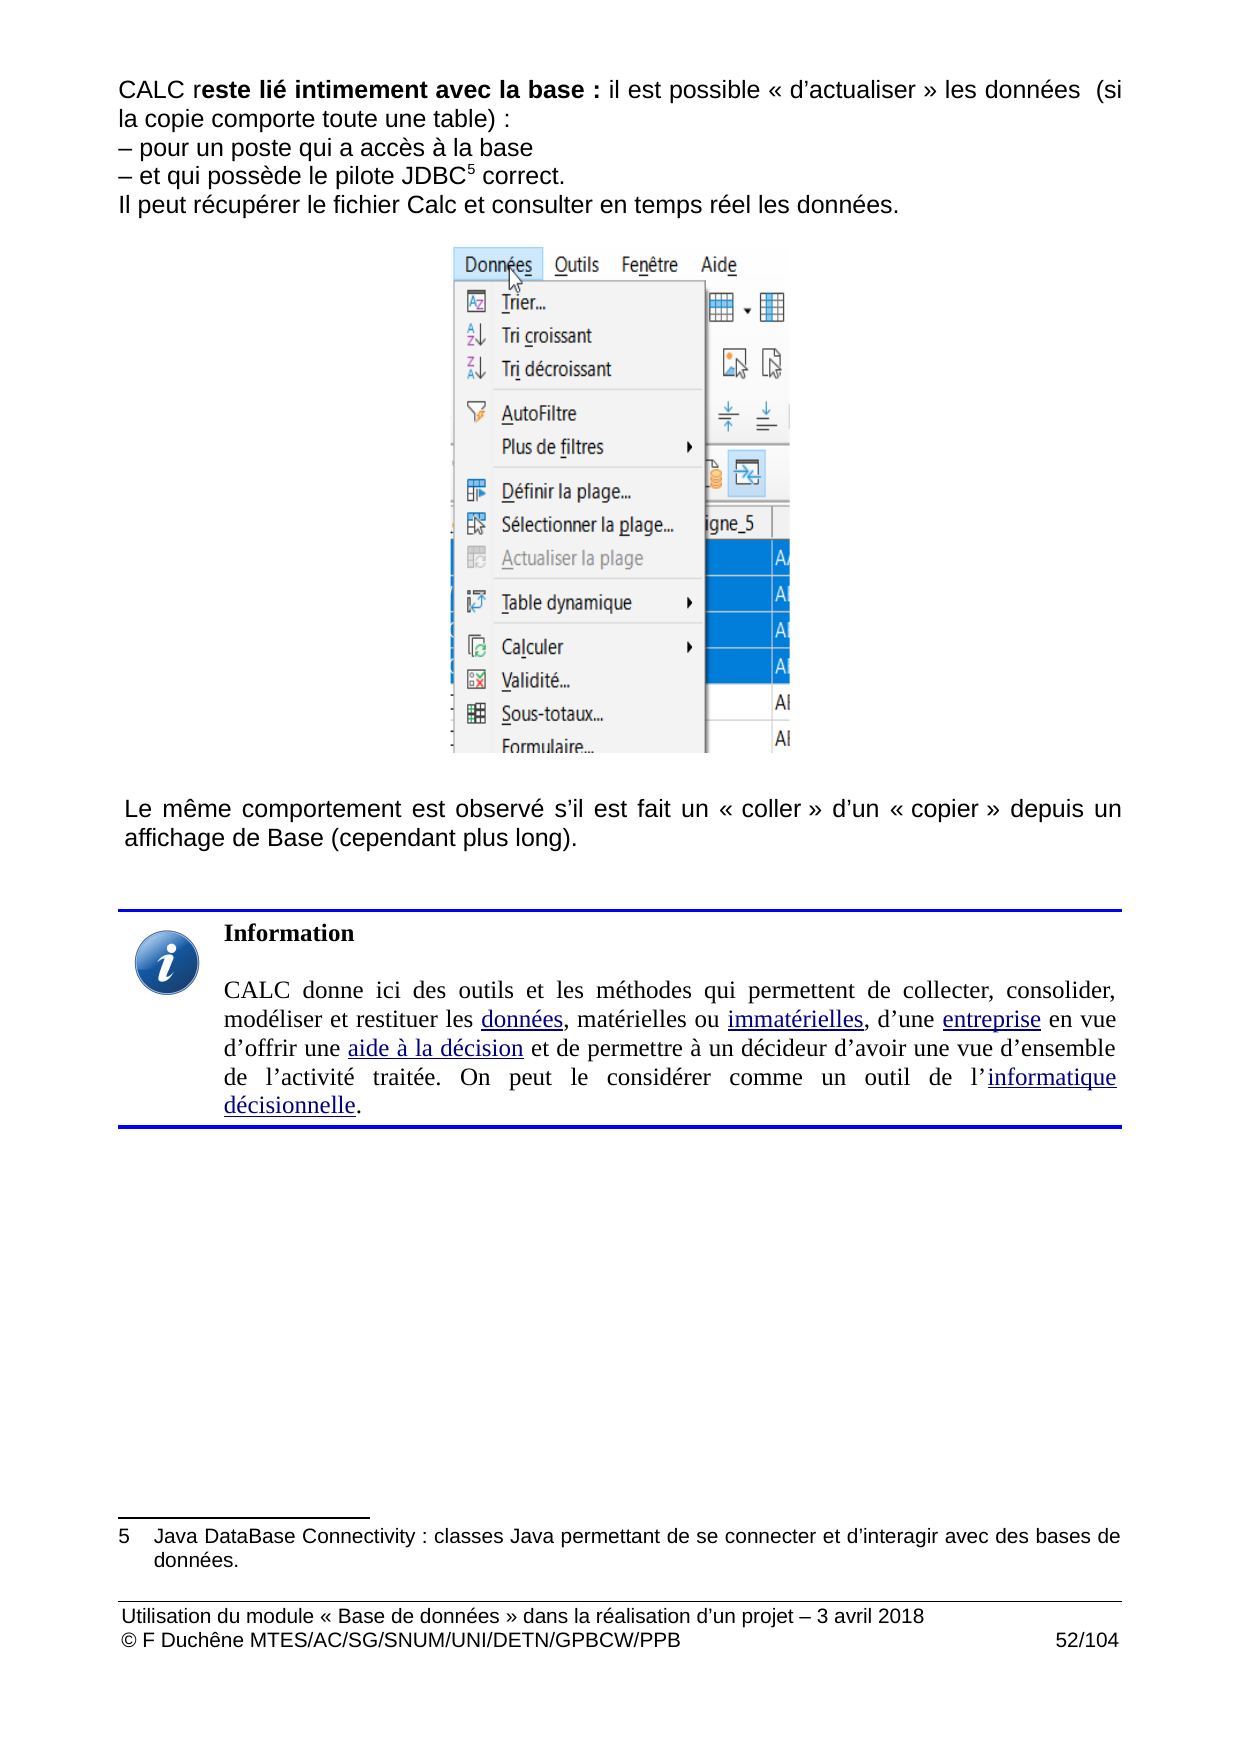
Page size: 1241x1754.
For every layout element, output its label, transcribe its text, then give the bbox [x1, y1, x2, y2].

text – pour un poste qui a accès à la base [118, 132, 1122, 161]
text – et qui possède le pilote JDBC correct. [118, 161, 1122, 190]
text Il peut récupérer le fichier Calc et consulter en temps réel les données. [118, 190, 1122, 219]
text Java DataBase Connectivity : classes Java permettant de se connecter et d’interagir avec des bases de données. [118, 1524, 1122, 1572]
picture [450, 247, 790, 753]
picture [123, 918, 213, 1008]
subtitle Le même comportement est observé s’il est fait un « coller » d’un « copier » depuis un affichage de Base (cependant plus long). [124, 794, 1122, 851]
text CALC reste lié intimement avec la base : il est possible « d’actualiser » les données (si la copie comporte toute une table) : [118, 75, 1122, 132]
table_header Information CALC donne ici des outils et les méthodes qui permettent de collecter, consolider, modéliser et restituer les données, matérielles ou immatérielles, d’une entreprise en vue d’offrir une aide à la décision et de permettre à un décideur d’avoir une vue d’ensemble de l’activité traitée. On peut le considérer comme un outil de l’informatique décisionnelle. [218, 912, 1122, 1125]
table_header [118, 912, 218, 1125]
